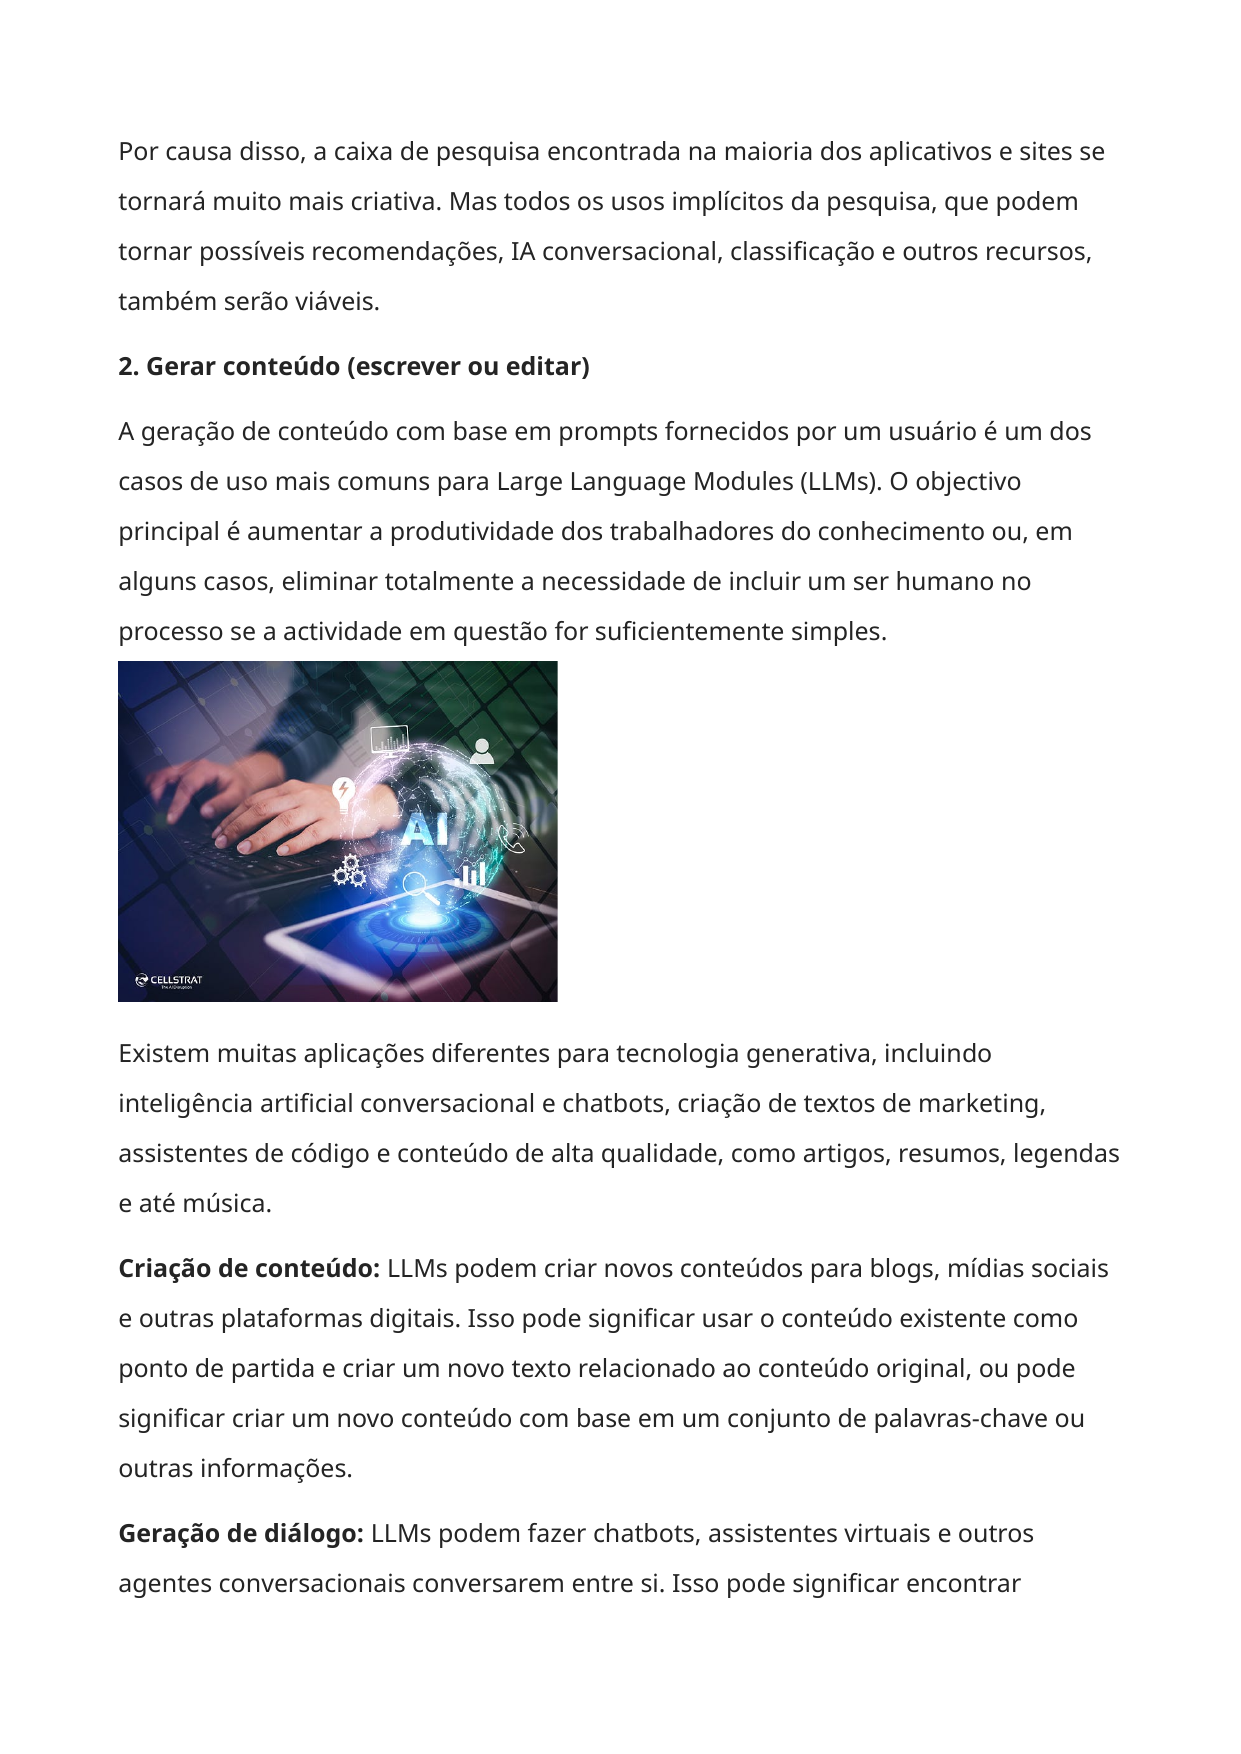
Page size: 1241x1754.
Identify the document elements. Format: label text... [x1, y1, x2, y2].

text Por causa disso, a caixa de pesquisa encontrada na maioria dos aplicativos e sites se tornará muito mais criativa. Mas todos os usos implícitos da pesquisa, que podem tornar possíveis recomendações, IA conversacional, classificação e outros recursos, também serão viáveis. [118, 118, 1122, 318]
text 2. Gerar conteúdo (escrever ou editar) [118, 333, 1122, 383]
text A geração de conteúdo com base em prompts fornecidos por um usuário é um dos casos de uso mais comuns para Large Language Modules (LLMs). O objectivo principal é aumentar a produtividade dos trabalhadores do conhecimento ou, em alguns casos, eliminar totalmente a necessidade de incluir um ser humano no processo se a actividade em questão for suficientemente simples. [118, 397, 1122, 647]
text Existem muitas aplicações diferentes para tecnologia generativa, incluindo inteligência artificial conversacional e chatbots, criação de textos de marketing, assistentes de código e conteúdo de alta qualidade, como artigos, resumos, legendas e até música. [118, 1020, 1122, 1220]
text Criação de conteúdo: LLMs podem criar novos conteúdos para blogs, mídias sociais e outras plataformas digitais. Isso pode significar usar o conteúdo existente como ponto de partida e criar um novo texto relacionado ao conteúdo original, ou pode significar criar um novo conteúdo com base em um conjunto de palavras-chave ou outras informações. [118, 1235, 1122, 1485]
picture [118, 661, 558, 1002]
text Geração de diálogo: LLMs podem fazer chatbots, assistentes virtuais e outros agentes conversacionais conversarem entre si. Isso pode significar encontrar [118, 1499, 1122, 1599]
